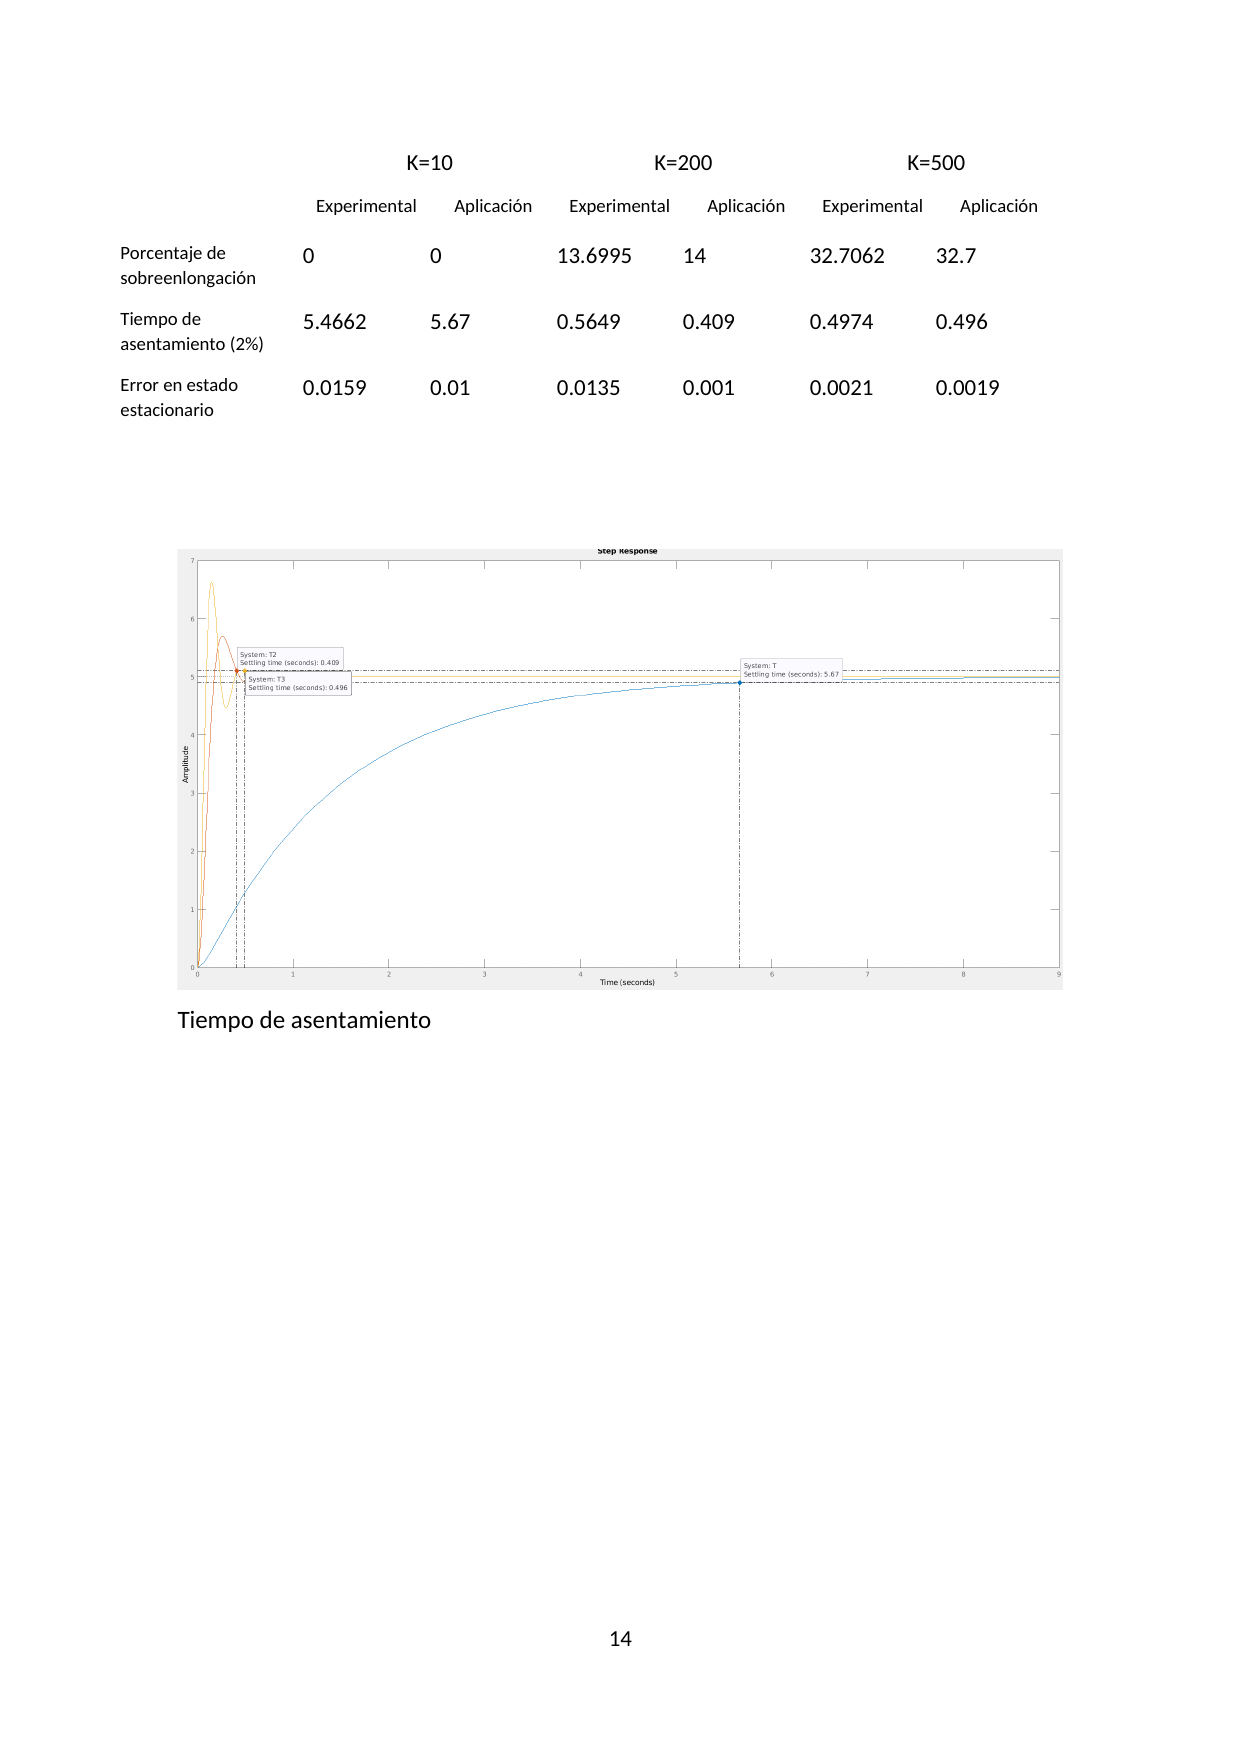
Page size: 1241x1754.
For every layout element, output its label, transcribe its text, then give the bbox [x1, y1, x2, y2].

table_cell 0.0159 [303, 373, 430, 439]
picture [177, 549, 1063, 990]
table_header [120, 148, 303, 194]
table_cell 0.496 [936, 307, 1062, 373]
table_cell 13.6995 [557, 241, 683, 307]
table_cell Experimental [810, 194, 936, 241]
text Tiempo de asentamiento [177, 990, 1063, 1035]
table_cell Error en estado estacionario [120, 373, 303, 439]
table_cell Experimental [557, 194, 683, 241]
table_header K=200 [557, 148, 809, 194]
table_cell 5.67 [430, 307, 557, 373]
table_cell 5.4662 [303, 307, 430, 373]
table_cell Aplicación [936, 194, 1062, 241]
table_cell 0.4974 [810, 307, 936, 373]
table_cell 0 [430, 241, 557, 307]
table_header K=500 [810, 148, 1062, 194]
table_cell 0 [303, 241, 430, 307]
table_cell 0.0135 [557, 373, 683, 439]
table_cell 32.7062 [810, 241, 936, 307]
table_cell Aplicación [683, 194, 809, 241]
table_cell 0.0021 [810, 373, 936, 439]
table_header K=10 [303, 148, 557, 194]
table_cell Tiempo de asentamiento (2%) [120, 307, 303, 373]
table_cell Porcentaje de sobreenlongación [120, 241, 303, 307]
table_cell 0.0019 [936, 373, 1062, 439]
table_cell Aplicación [430, 194, 557, 241]
table_cell 14 [683, 241, 809, 307]
table_cell 0.01 [430, 373, 557, 439]
table_cell 32.7 [936, 241, 1062, 307]
table_cell Experimental [303, 194, 430, 241]
table_cell 0.409 [683, 307, 809, 373]
table_cell 0.001 [683, 373, 809, 439]
table_cell [120, 194, 303, 241]
table_cell 0.5649 [557, 307, 683, 373]
